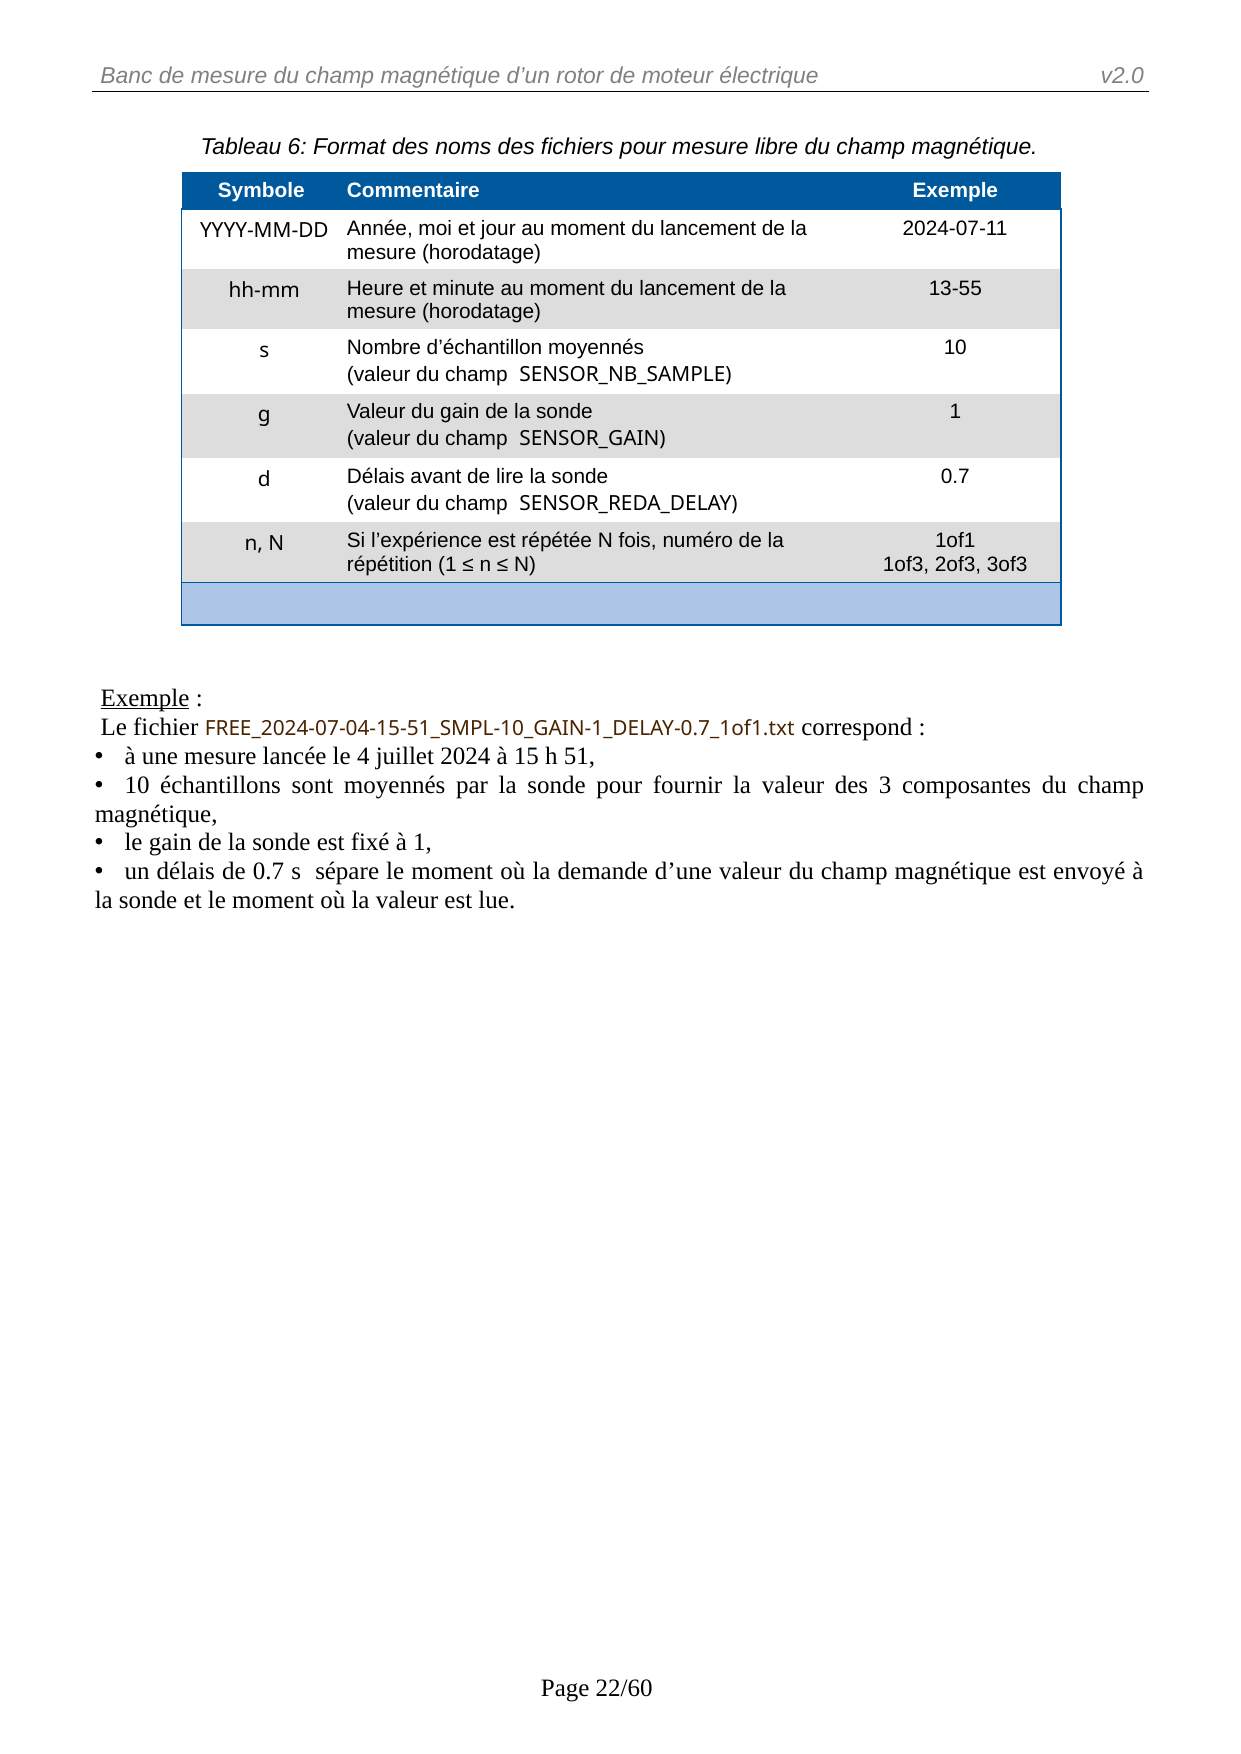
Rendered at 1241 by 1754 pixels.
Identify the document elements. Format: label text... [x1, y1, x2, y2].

table_cell Nombre d’échantillon moyennés (valeur du champ SENSOR_NB_SAMPLE) [341, 329, 849, 393]
table_header Commentaire [341, 172, 849, 208]
table_cell Délais avant de lire la sonde (valeur du champ SENSOR_REDA_DELAY) [341, 458, 849, 522]
table_cell 0.7 [849, 458, 1060, 522]
table_cell 13-55 [849, 269, 1060, 329]
text Tableau 6: Format des noms des fichiers pour mesure libre du champ magnétique. [94, 133, 1146, 160]
table_cell [849, 583, 1060, 624]
table_cell g [182, 394, 341, 458]
list un délais de 0.7 s sépare le moment où la demande d’une valeur du champ magnétique est envoyé à la sonde et le moment où la valeur est lue. [94, 856, 1146, 914]
table_cell 10 [849, 329, 1060, 393]
table_cell 2024-07-11 [849, 210, 1060, 269]
table_header Exemple [849, 172, 1061, 208]
table_cell 1 [849, 394, 1060, 458]
table_cell hh-mm [182, 269, 341, 329]
table_cell Valeur du gain de la sonde (valeur du champ SENSOR_GAIN) [341, 394, 849, 458]
text Exemple : [100, 683, 1146, 712]
table_cell [341, 583, 849, 624]
table_cell d [182, 458, 341, 522]
table_cell s [182, 329, 341, 393]
table_cell [182, 583, 341, 624]
text Le fichier FREE_2024-07-04-15-51_SMPL-10_GAIN-1_DELAY-0.7_1of1.txt correspond : [100, 712, 1146, 741]
table_cell Année, moi et jour au moment du lancement de la mesure (horodatage) [341, 210, 849, 269]
table_cell Heure et minute au moment du lancement de la mesure (horodatage) [341, 269, 849, 329]
table_cell n, N [182, 522, 341, 582]
table_cell YYYY-MM-DD [182, 210, 341, 269]
list à une mesure lancée le 4 juillet 2024 à 15 h 51, [94, 741, 1146, 770]
table_cell 1of1 1of3, 2of3, 3of3 [849, 522, 1060, 582]
table_cell Si l’expérience est répétée N fois, numéro de la répétition (1 ≤ n ≤ N) [341, 522, 849, 582]
list le gain de la sonde est fixé à 1, [94, 827, 1146, 856]
list 10 échantillons sont moyennés par la sonde pour fournir la valeur des 3 composantes du champ magnétique, [94, 770, 1146, 827]
table_header Symbole [182, 172, 341, 208]
